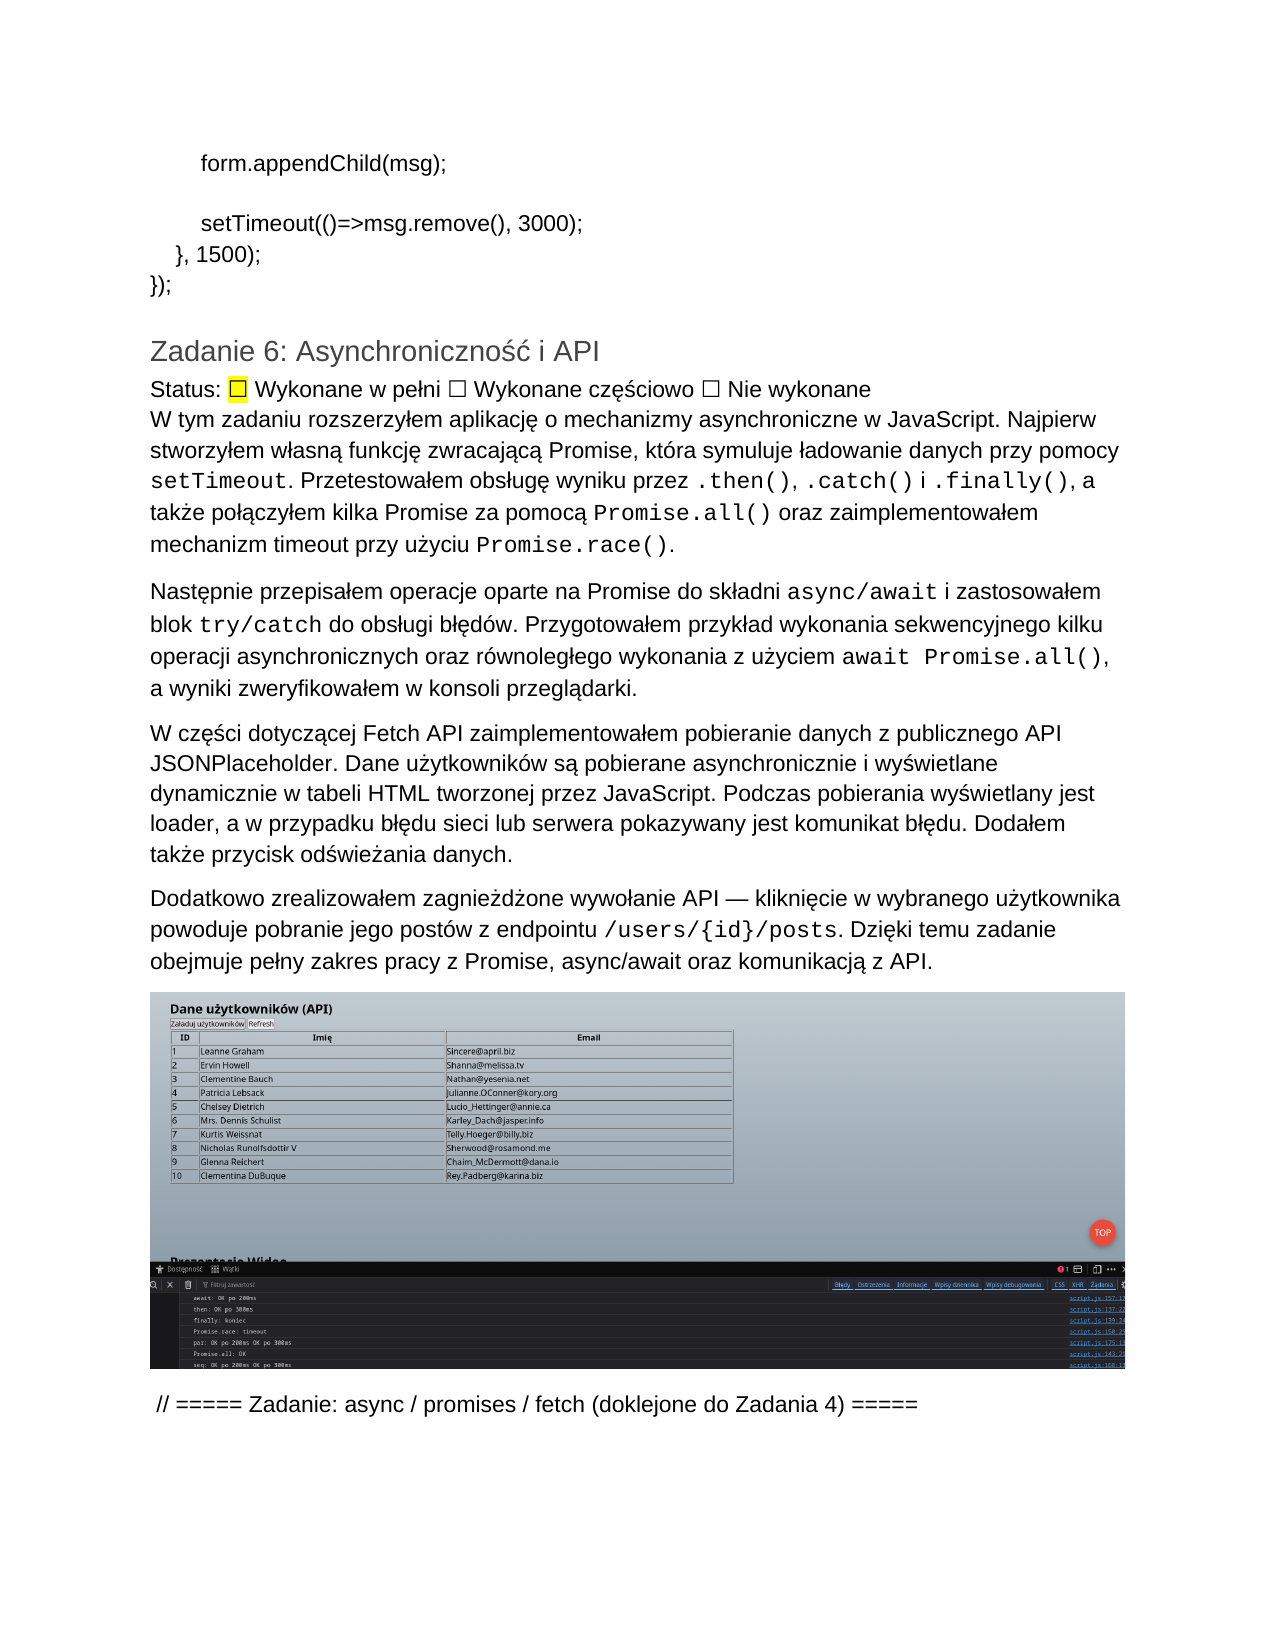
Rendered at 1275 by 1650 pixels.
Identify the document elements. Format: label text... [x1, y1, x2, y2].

text W tym zadaniu rozszerzyłem aplikację o mechanizmy asynchroniczne w JavaScript. Najpierw stworzyłem własną funkcję zwracającą Promise, która symuluje ładowanie danych przy pomocy setTimeout. Przetestowałem obsługę wyniku przez .then(), .catch() i .finally(), a także połączyłem kilka Promise za pomocą Promise.all() oraz zaimplementowałem mechanizm timeout przy użyciu Promise.race(). [150, 406, 1125, 559]
text }); [150, 271, 1125, 297]
text Następnie przepisałem operacje oparte na Promise do składni async/await i zastosowałem blok try/catch do obsługi błędów. Przygotowałem przykład wykonania sekwencyjnego kilku operacji asynchronicznych oraz równoległego wykonania z użyciem await Promise.all(), a wyniki zweryfikowałem w konsoli przeglądarki. [150, 578, 1125, 701]
text W części dotyczącej Fetch API zaimplementowałem pobieranie danych z publicznego API JSONPlaceholder. Dane użytkowników są pobierane asynchronicznie i wyświetlane dynamicznie w tabeli HTML tworzonej przez JavaScript. Podczas pobierania wyświetlany jest loader, a w przypadku błędu sieci lub serwera pokazywany jest komunikat błędu. Dodałem także przycisk odświeżania danych. [150, 720, 1125, 867]
text Status: ☐ Wykonane w pełni ☐ Wykonane częściowo ☐ Nie wykonane [150, 376, 1125, 403]
text setTimeout(()=>msg.remove(), 3000); [150, 210, 1125, 237]
text // ===== Zadanie: async / promises / fetch (doklejone do Zadania 4) ===== [150, 1369, 1125, 1418]
text }, 1500); [150, 241, 1125, 267]
picture [150, 992, 1125, 1369]
subtitle Zadanie 6: Asynchroniczność i API [150, 334, 1125, 368]
text form.appendChild(msg); [150, 150, 1125, 176]
text Dodatkowo zrealizowałem zagnieżdżone wywołanie API — kliknięcie w wybranego użytkownika powoduje pobranie jego postów z endpointu /users/{id}/posts. Dzięki temu zadanie obejmuje pełny zakres pracy z Promise, async/await oraz komunikacją z API. [150, 885, 1125, 974]
